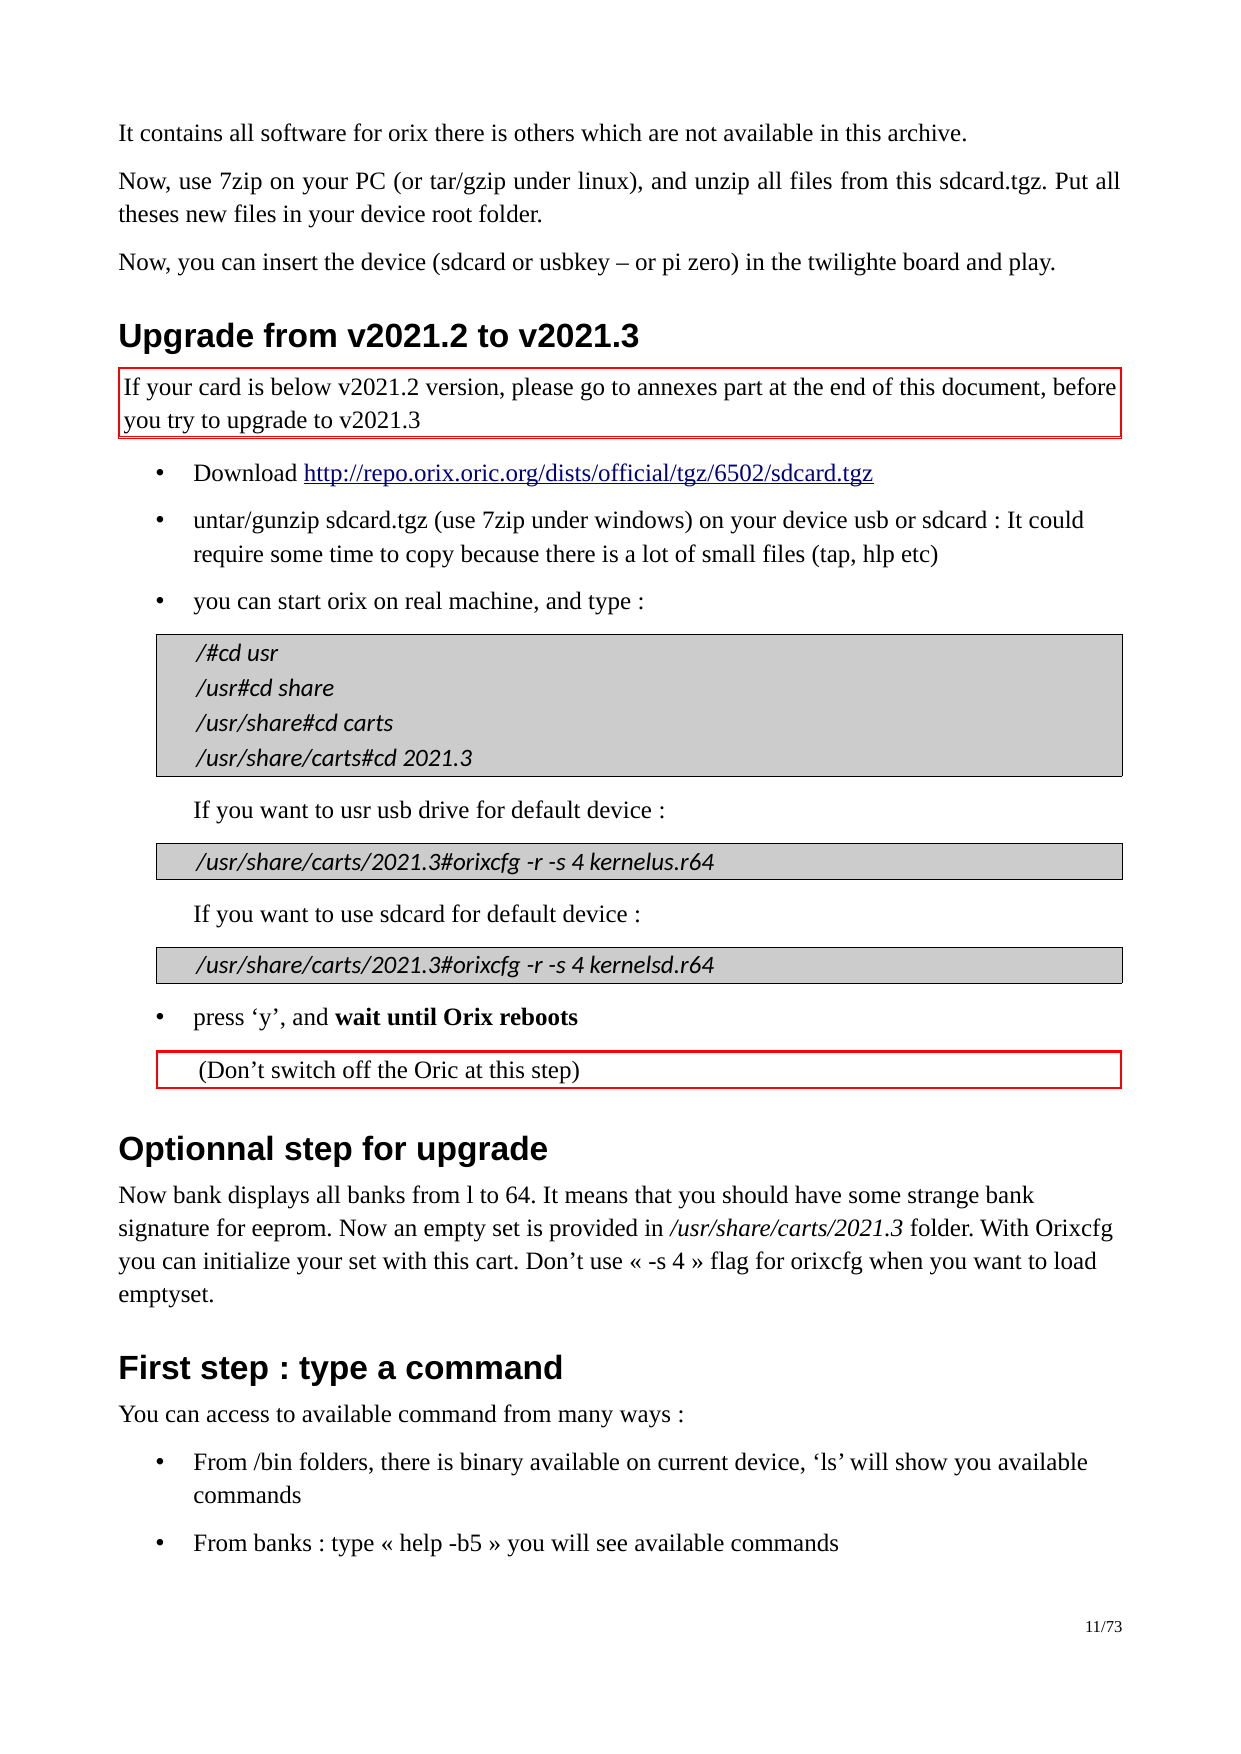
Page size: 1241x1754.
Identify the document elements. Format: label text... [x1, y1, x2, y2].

subtitle Upgrade from v2021.2 to v2021.3 [118, 315, 1122, 354]
list you can start orix on real machine, and type : [156, 586, 1122, 615]
list If you want to usr usb drive for default device : [156, 795, 1122, 824]
list From banks : type « help -b5 » you will see available commands [156, 1528, 1122, 1557]
list /usr/share/carts/2021.3#orixcfg -r -s 4 kernelus.r64 [157, 844, 1122, 879]
list /usr/share/carts/2021.3#orixcfg -r -s 4 kernelsd.r64 [157, 948, 1122, 983]
subtitle Optionnal step for upgrade [118, 1129, 1122, 1168]
text Now, use 7zip on your PC (or tar/gzip under linux), and unzip all files from this sdcard.tgz. Put all theses new files in your device root folder. [118, 166, 1122, 228]
list /#cd usr /usr#cd share /usr/share#cd carts /usr/share/carts#cd 2021.3 [157, 635, 1122, 776]
list From /bin folders, there is binary available on current device, ‘ls’ will show you available commands [156, 1447, 1122, 1509]
text Now bank displays all banks from l to 64. It means that you should have some strange bank signature for eeprom. Now an empty set is provided in /usr/share/carts/2021.3 folder. With Orixcfg you can initialize your set with this cart. Don’t use « -s 4 » flag for orixcfg when you want to load emptyset. [118, 1180, 1122, 1308]
list If you want to use sdcard for default device : [156, 899, 1122, 927]
text Now, you can insert the device (sdcard or usbkey – or pi zero) in the twilighte board and play. [118, 247, 1122, 276]
list Download http://repo.orix.oric.org/dists/official/tgz/6502/sdcard.tgz [156, 458, 1122, 487]
subtitle First step : type a command [118, 1348, 1122, 1387]
text It contains all software for orix there is others which are not available in this archive. [118, 118, 1122, 147]
list (Don’t switch off the Oric at this step) [158, 1053, 1120, 1087]
list untar/gunzip sdcard.tgz (use 7zip under windows) on your device usb or sdcard : It could require some time to copy because there is a lot of small files (tap, hlp etc) [156, 506, 1122, 567]
text If your card is below v2021.2 version, please go to annexes part at the end of this document, before you try to upgrade to v2021.3 [120, 369, 1120, 436]
text You can access to available command from many ways : [118, 1399, 1122, 1428]
list press ‘y’, and wait until Orix reboots [156, 1002, 1122, 1031]
